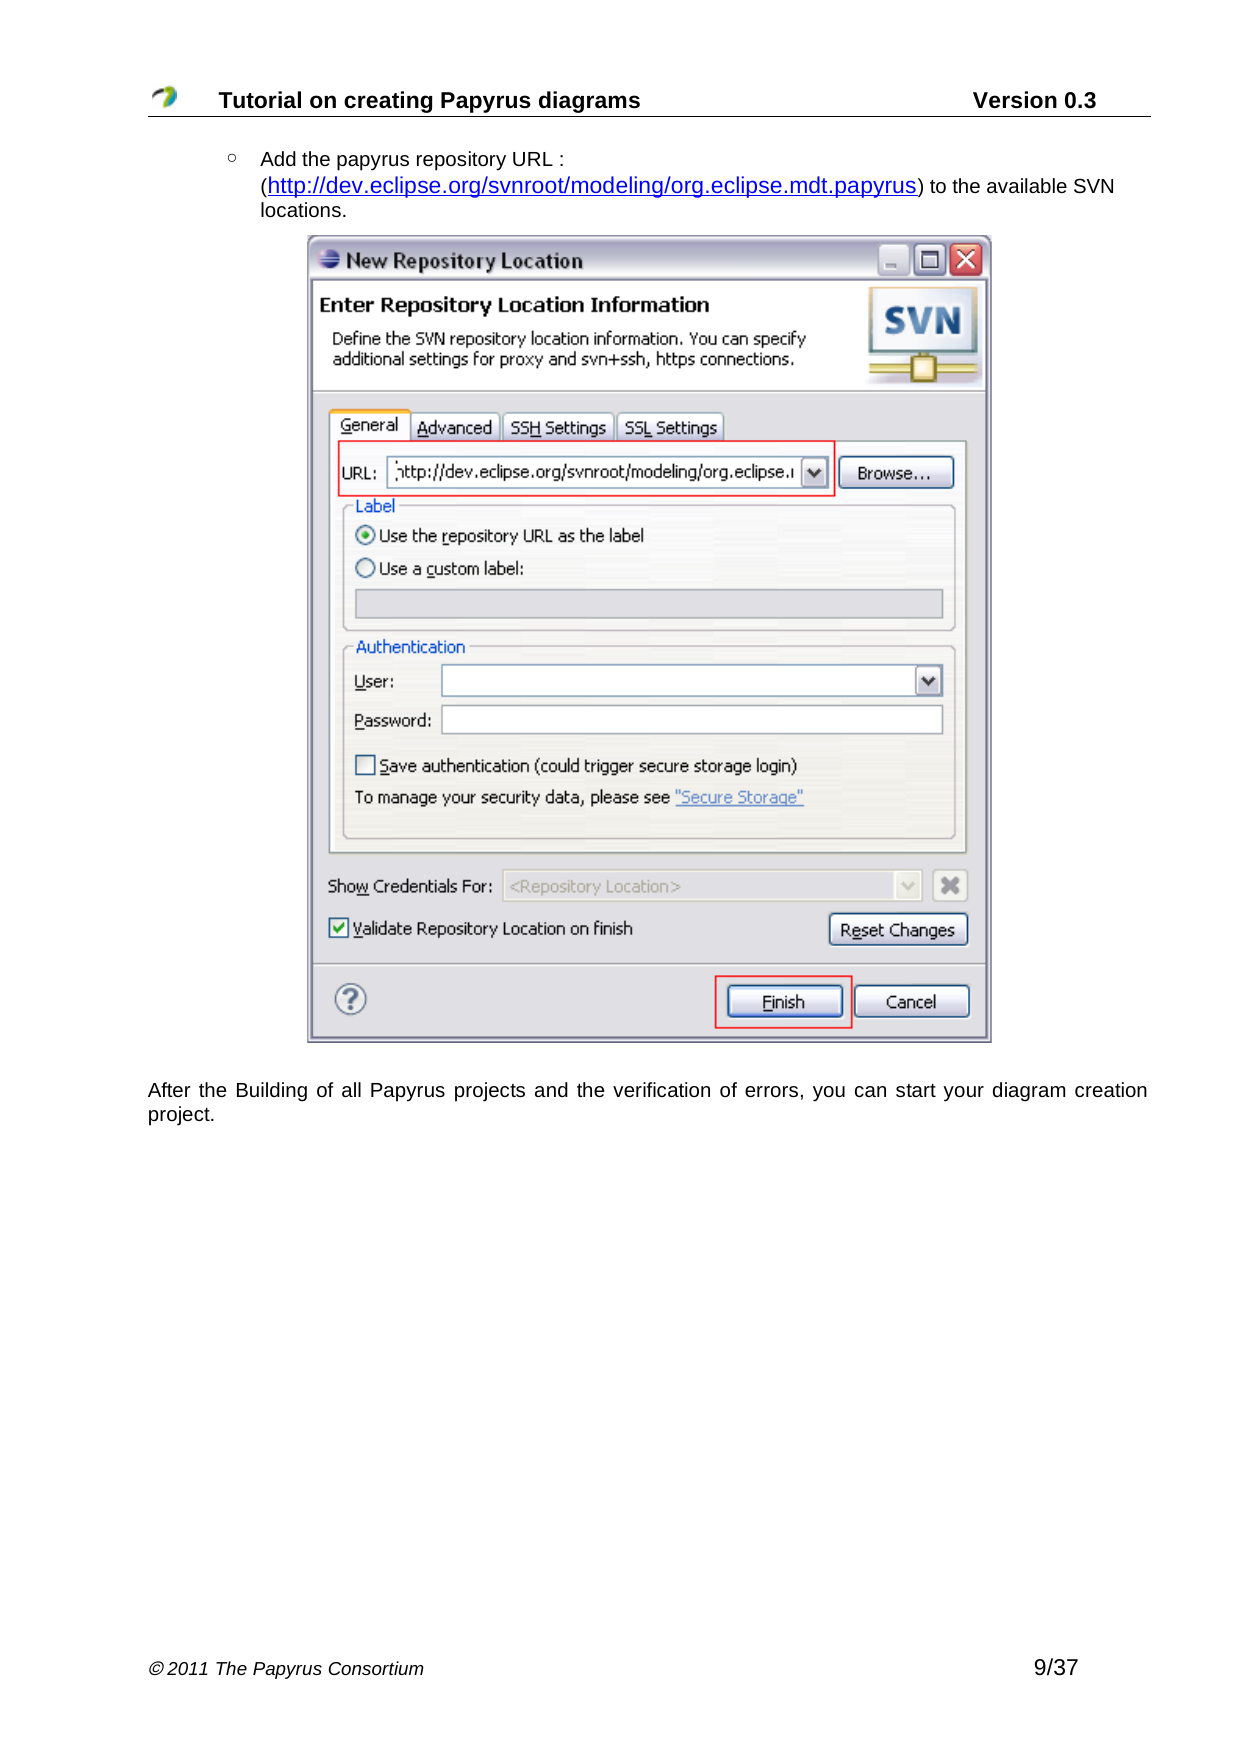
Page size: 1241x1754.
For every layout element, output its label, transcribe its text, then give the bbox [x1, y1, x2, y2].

picture [307, 235, 992, 1043]
text After the Building of all Papyrus projects and the verification of errors, you can start your diagram creation project. [148, 1079, 1151, 1126]
list Add the papyrus repository URL : (http://dev.eclipse.org/svnroot/modeling/org.eclipse.mdt.papyrus) to the available SVN locations. [223, 148, 1151, 222]
picture [152, 84, 177, 110]
